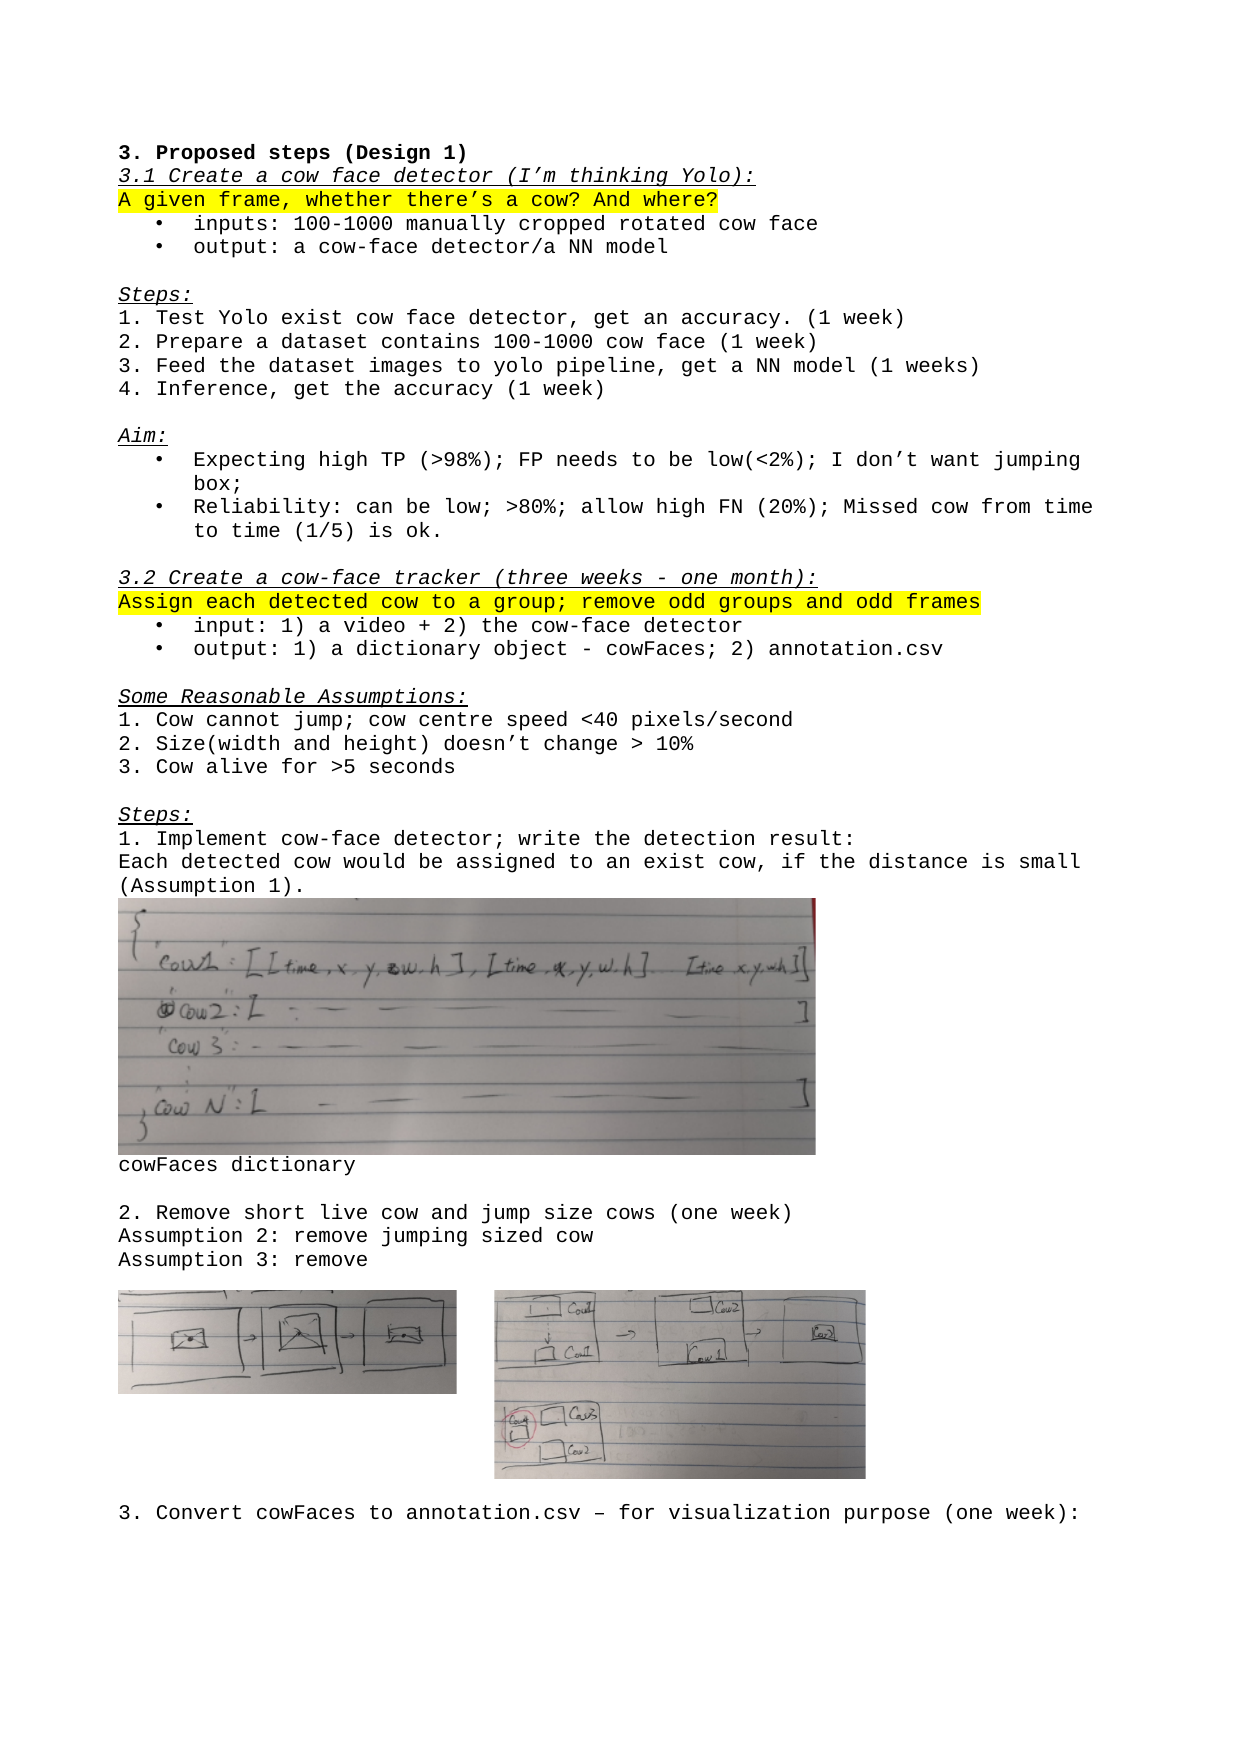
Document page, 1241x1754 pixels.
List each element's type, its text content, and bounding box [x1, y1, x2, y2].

list inputs: 100-1000 manually cropped rotated cow face [156, 213, 1122, 236]
text 1. Implement cow-face detector; write the detection result: [118, 827, 1122, 851]
list Reliability: can be low; >80%; allow high FN (20%); Missed cow from time to time (1/5) is ok. [156, 496, 1122, 544]
text 2. Remove short live cow and jump size cows (one week) [118, 1202, 1122, 1225]
text Each detected cow would be assigned to an exist cow, if the distance is small (Assumption 1). [118, 851, 1122, 898]
text 3.1 Create a cow face detector (I’m thinking Yolo): [118, 165, 1122, 189]
text 1. Test Yolo exist cow face detector, get an accuracy. (1 week) [118, 307, 1122, 331]
text 3. Proposed steps (Design 1) [118, 142, 1122, 165]
text 3. Feed the dataset images to yolo pipeline, get a NN model (1 weeks) [118, 354, 1122, 378]
text Steps: [118, 284, 1122, 307]
text A given frame, whether there’s a cow? And where? [118, 189, 1122, 213]
text 1. Cow cannot jump; cow centre speed <40 pixels/second [118, 709, 1122, 733]
list input: 1) a video + 2) the cow-face detector [156, 615, 1122, 638]
text Assumption 2: remove jumping sized cow [118, 1225, 1122, 1249]
text 3. Cow alive for >5 seconds [118, 757, 1122, 780]
text 3. Convert cowFaces to annotation.csv – for visualization purpose (one week): [118, 1502, 1122, 1526]
text Some Reasonable Assumptions: [118, 686, 1122, 709]
picture [494, 1290, 866, 1479]
picture [118, 898, 816, 1155]
picture [118, 1290, 457, 1394]
text Steps: [118, 804, 1122, 827]
text Assumption 3: remove [118, 1249, 1122, 1273]
list output: 1) a dictionary object - cowFaces; 2) annotation.csv [156, 638, 1122, 662]
list Expecting high TP (>98%); FP needs to be low(<2%); I don’t want jumping box; [156, 449, 1122, 496]
text Assign each detected cow to a group; remove odd groups and odd frames [118, 591, 1122, 615]
text 4. Inference, get the accuracy (1 week) [118, 378, 1122, 402]
text 3.2 Create a cow-face tracker (three weeks - one month): [118, 567, 1122, 591]
list output: a cow-face detector/a NN model [156, 236, 1122, 260]
text cowFaces dictionary [118, 1154, 1122, 1178]
text Aim: [118, 426, 1122, 449]
text 2. Size(width and height) doesn’t change > 10% [118, 733, 1122, 757]
text 2. Prepare a dataset contains 100-1000 cow face (1 week) [118, 331, 1122, 354]
